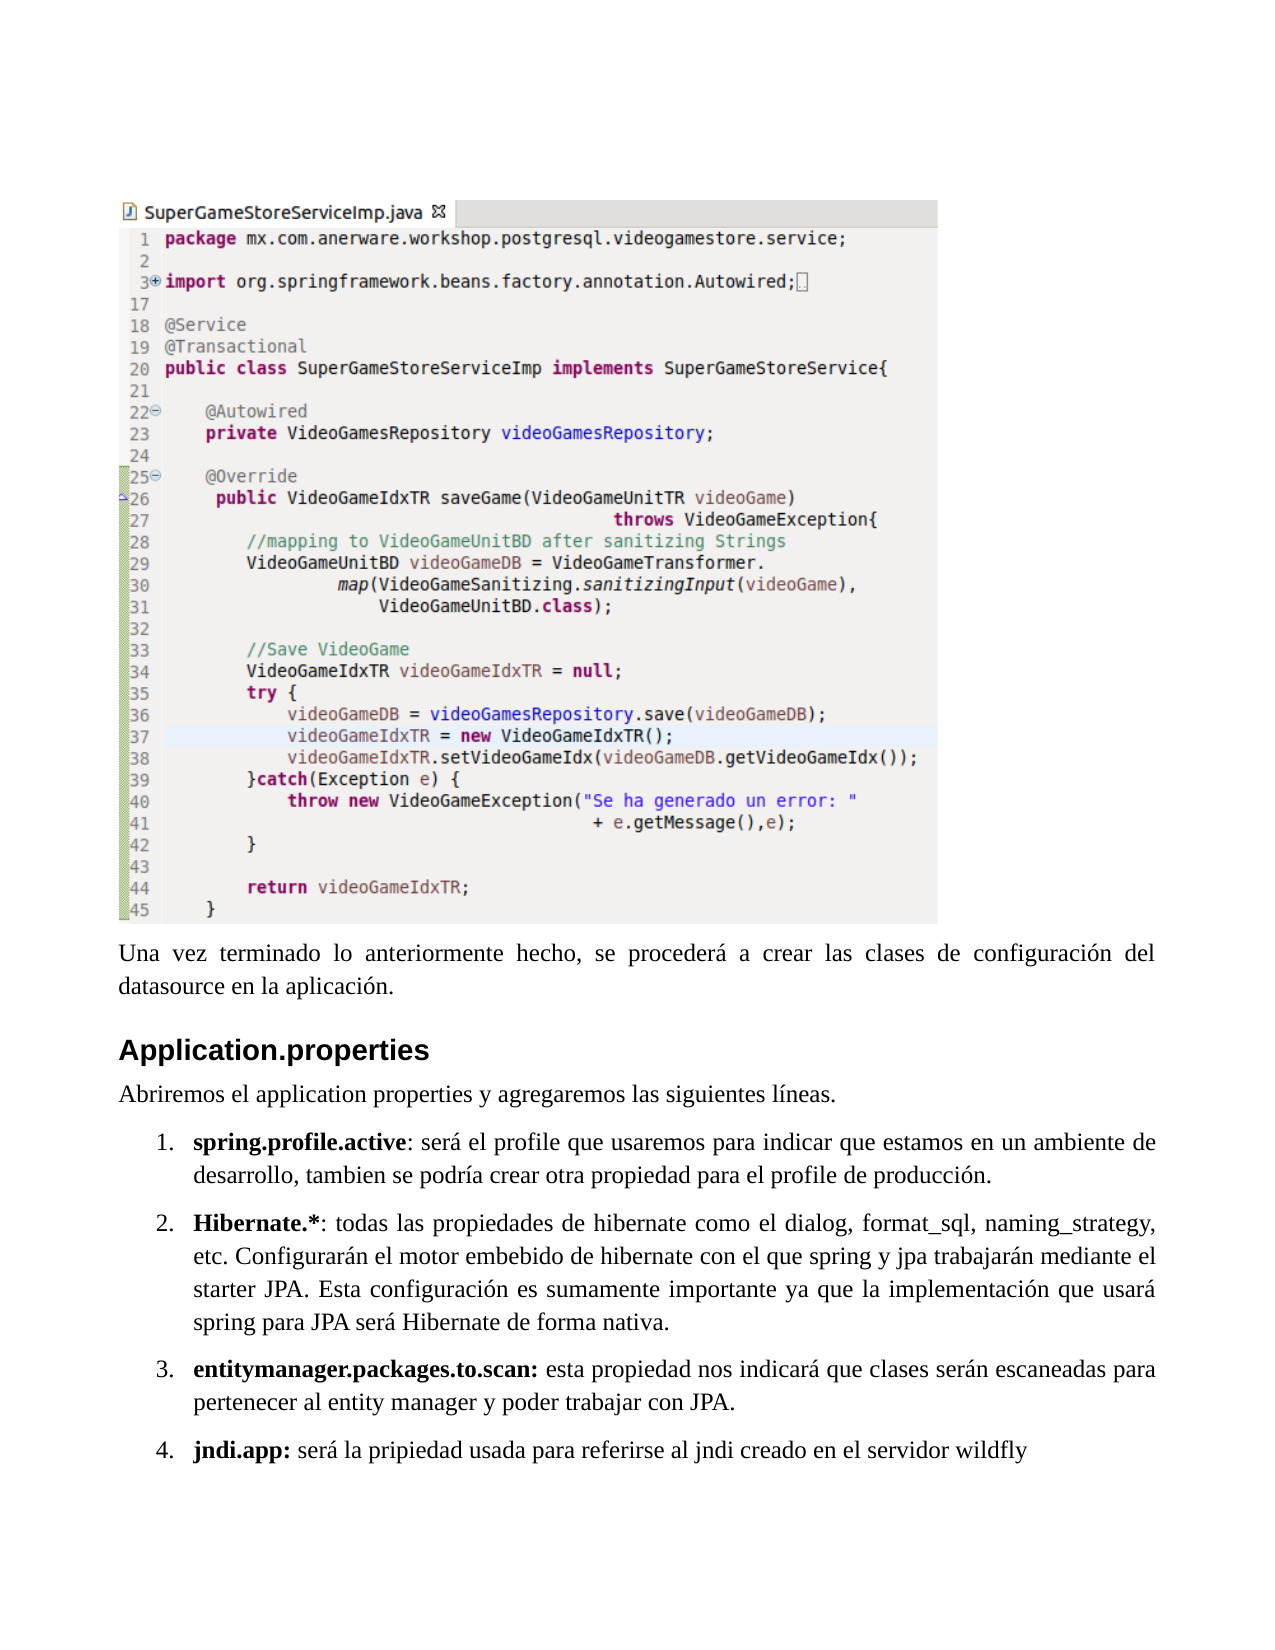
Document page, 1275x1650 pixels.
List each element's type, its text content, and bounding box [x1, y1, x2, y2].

text Abriremos el application properties y agregaremos las siguientes líneas. [118, 1079, 1157, 1108]
text Una vez terminado lo anteriormente hecho, se procederá a crear las clases de configuración del datasource en la aplicación. [118, 938, 1157, 1000]
list jndi.app: será la pripiedad usada para referirse al jndi creado en el servidor wildfly [156, 1435, 1157, 1464]
list spring.profile.active: será el profile que usaremos para indicar que estamos en un ambiente de desarrollo, tambien se podría crear otra propiedad para el profile de producción. [156, 1127, 1157, 1189]
picture [118, 200, 938, 924]
list Hibernate.*: todas las propiedades de hibernate como el dialog, format_sql, naming_strategy, etc. Configurarán el motor embebido de hibernate con el que spring y jpa trabajarán mediante el starter JPA. Esta configuración es sumamente importante ya que la implementación que usará spring para JPA será Hibernate de forma nativa. [156, 1208, 1157, 1336]
subtitle Application.properties [118, 1033, 1157, 1067]
list entitymanager.packages.to.scan: esta propiedad nos indicará que clases serán escaneadas para pertenecer al entity manager y poder trabajar con JPA. [156, 1354, 1157, 1416]
